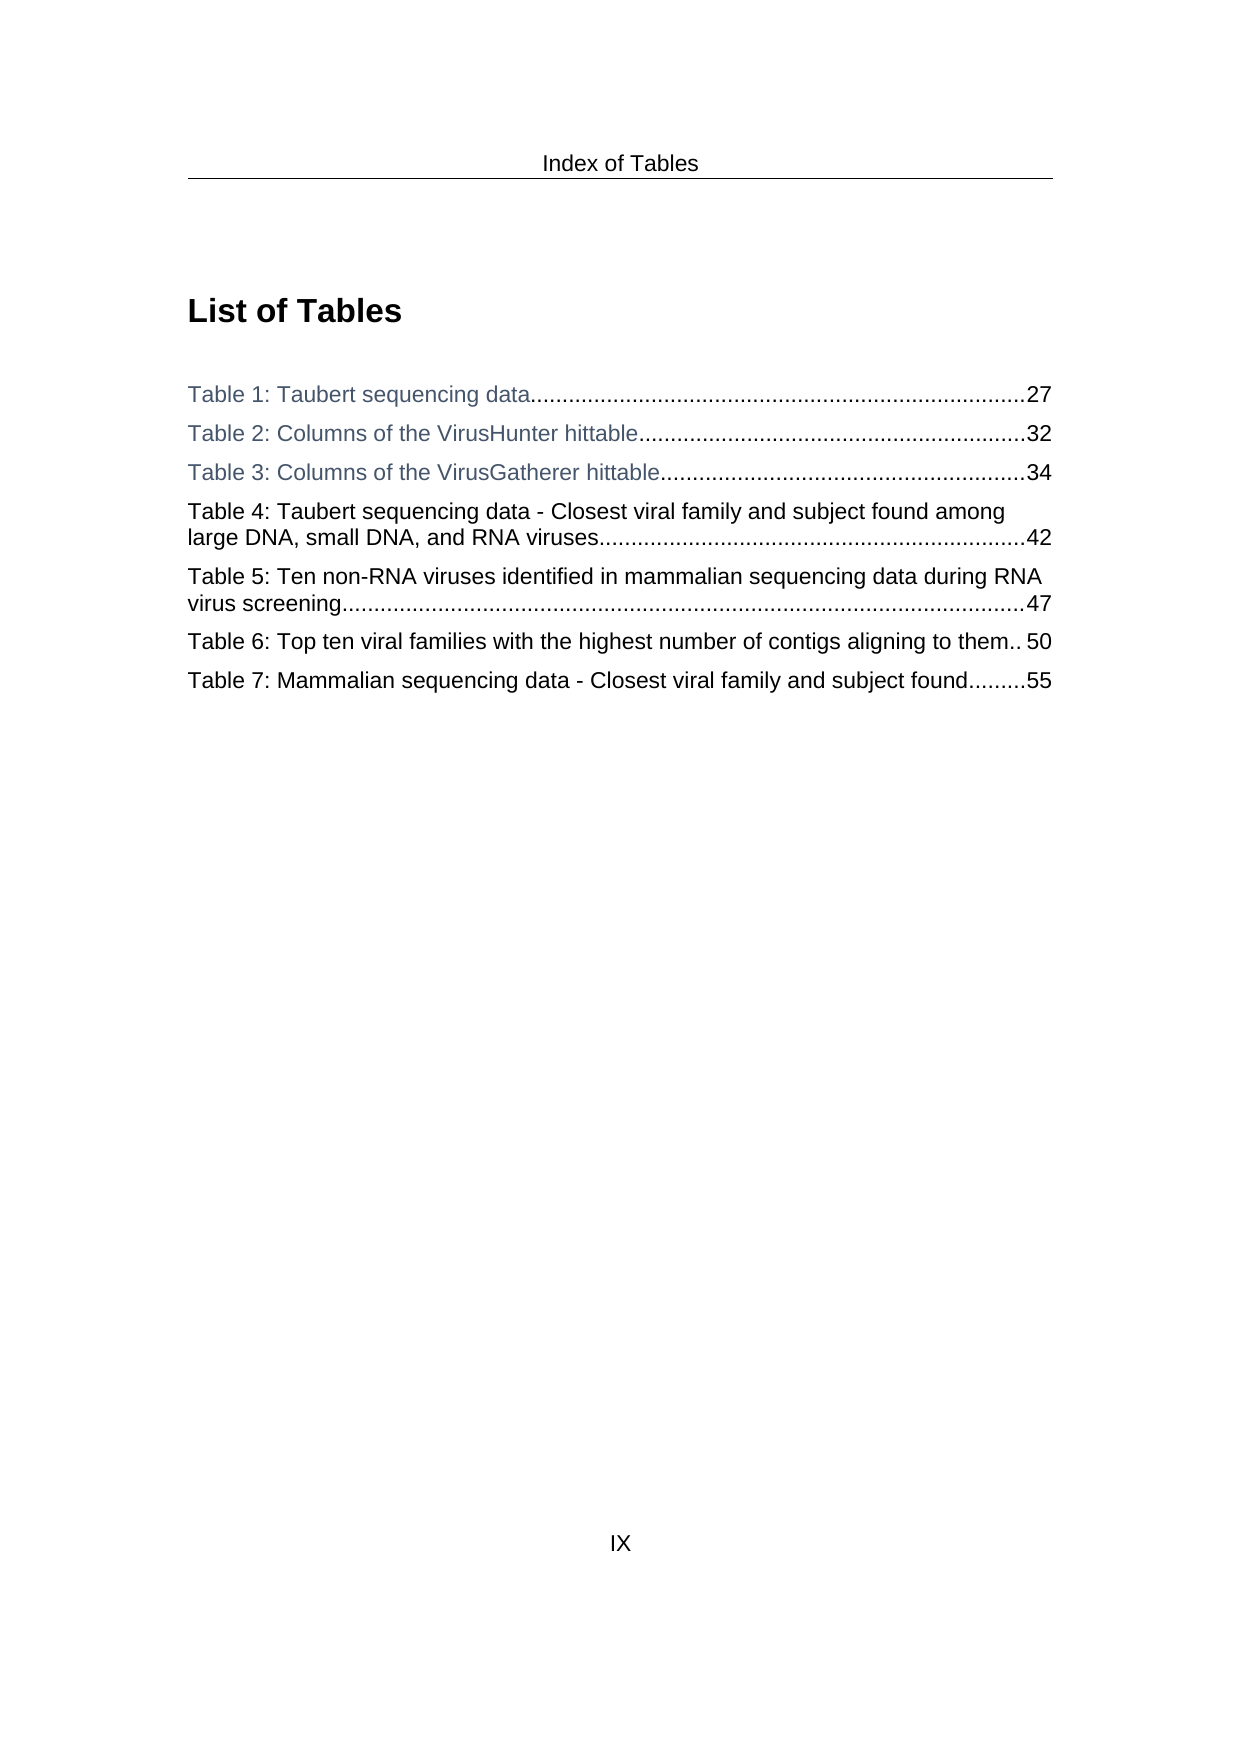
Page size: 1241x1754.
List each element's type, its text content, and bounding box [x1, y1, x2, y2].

text Table 7: Mammalian sequencing data - Closest viral family and subject found 55 [187, 667, 1053, 693]
text Table 3: Columns of the VirusGatherer hittable 34 [187, 459, 1053, 485]
text Table 4: Taubert sequencing data - Closest viral family and subject found among large DNA, small DNA, and RNA viruses 42 [187, 498, 1053, 551]
subtitle List of Tables [187, 292, 1053, 330]
text Table 1: Taubert sequencing data 27 [187, 381, 1053, 408]
text Table 6: Top ten viral families with the highest number of contigs aligning to them. 50 [187, 628, 1053, 655]
text Table 5: Ten non-RNA viruses identified in mammalian sequencing data during RNA virus screening. 47 [187, 563, 1053, 616]
text Table 2: Columns of the VirusHunter hittable 32 [187, 420, 1053, 447]
